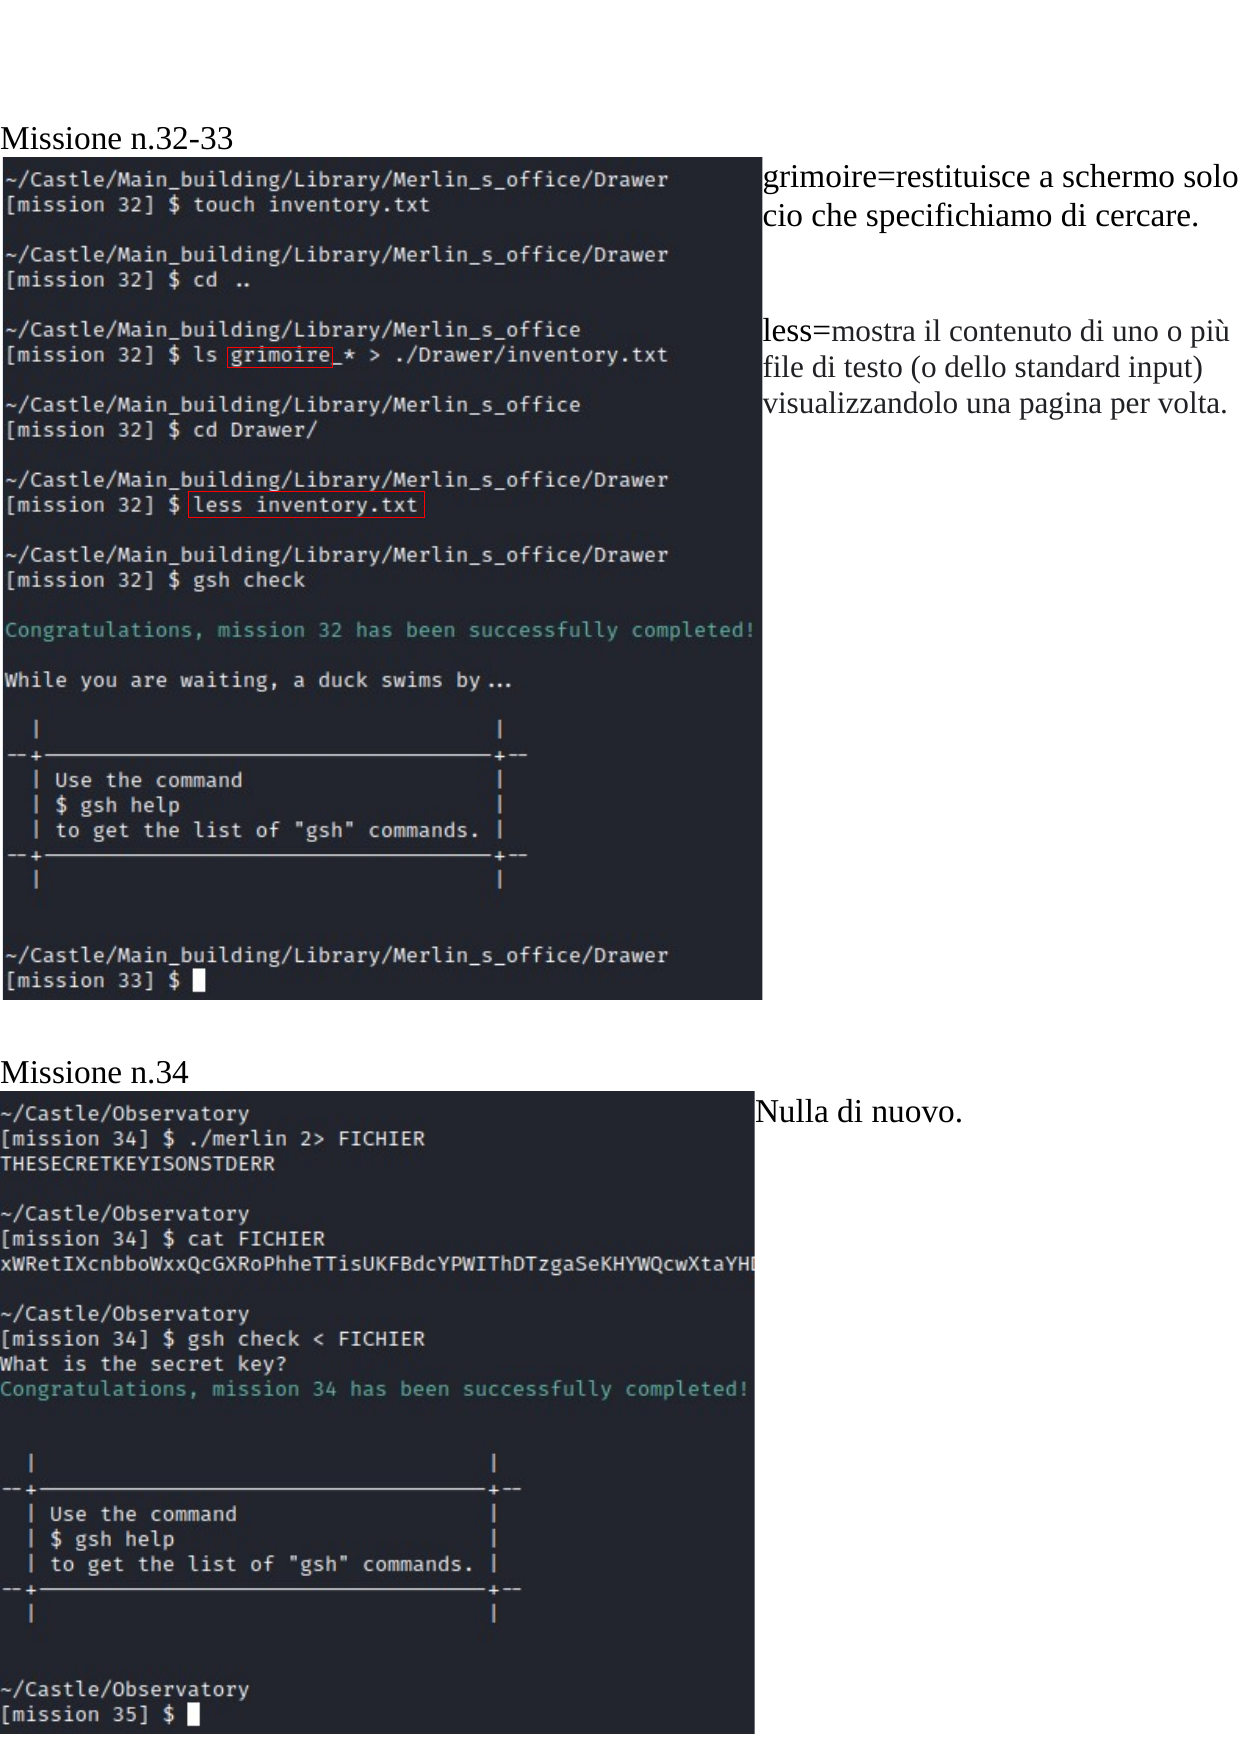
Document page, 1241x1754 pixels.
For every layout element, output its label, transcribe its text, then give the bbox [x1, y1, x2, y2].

picture [0, 1091, 755, 1734]
text less=mostra il contenuto di uno o più file di testo (o dello standard input) visualizzandolo una pagina per volta. [763, 310, 1240, 420]
text Missione n.32-33 [0, 118, 1240, 156]
picture [2, 157, 763, 1000]
text Nulla di nuovo. [755, 1091, 1240, 1129]
text Missione n.34 [0, 1052, 1240, 1091]
text grimoire=restituisce a schermo solo cio che specifichiamo di cercare. [0, 156, 1240, 233]
